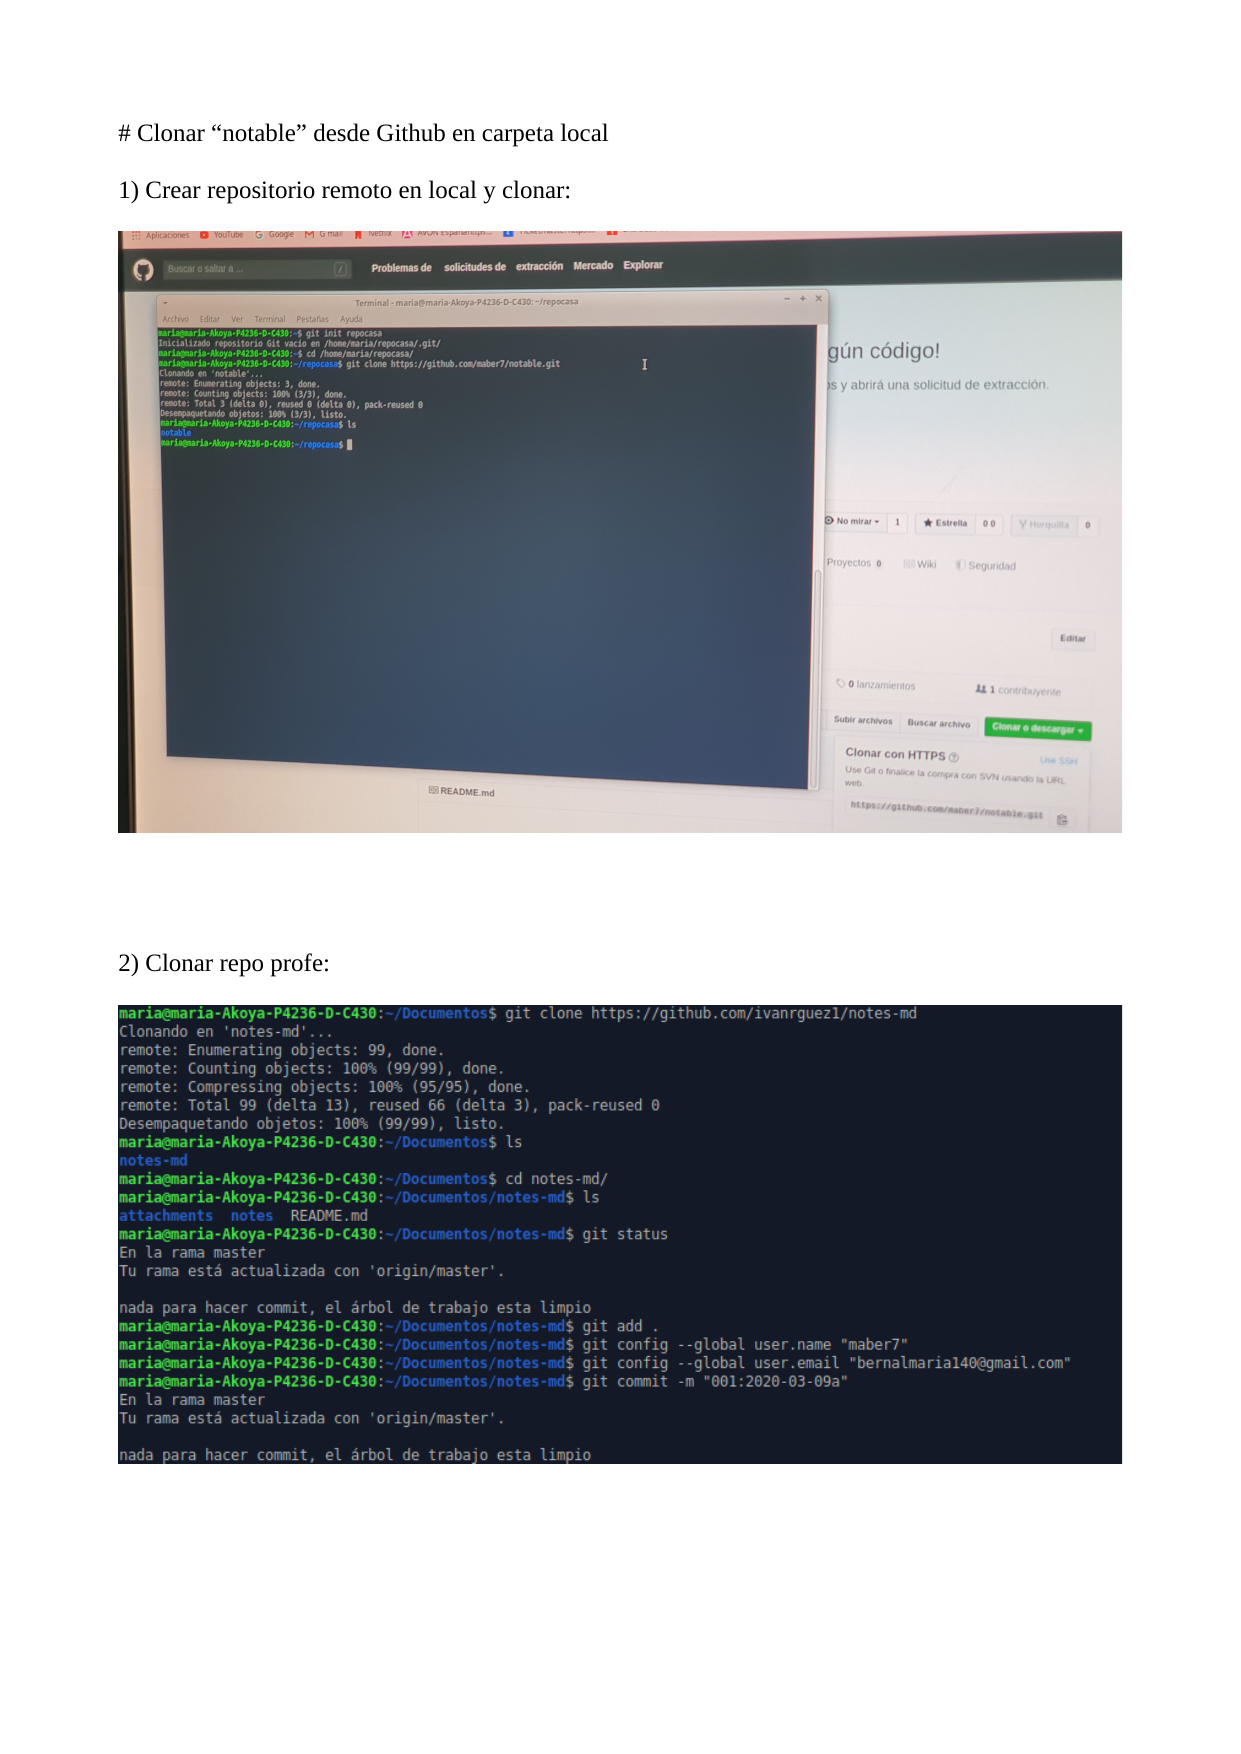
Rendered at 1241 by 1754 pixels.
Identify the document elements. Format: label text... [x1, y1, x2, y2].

text 2) Clonar repo profe: [118, 948, 1122, 977]
text # Clonar “notable” desde Github en carpeta local [118, 118, 1122, 147]
picture [118, 1005, 1123, 1464]
text 1) Crear repositorio remoto en local y clonar: [118, 176, 1122, 204]
